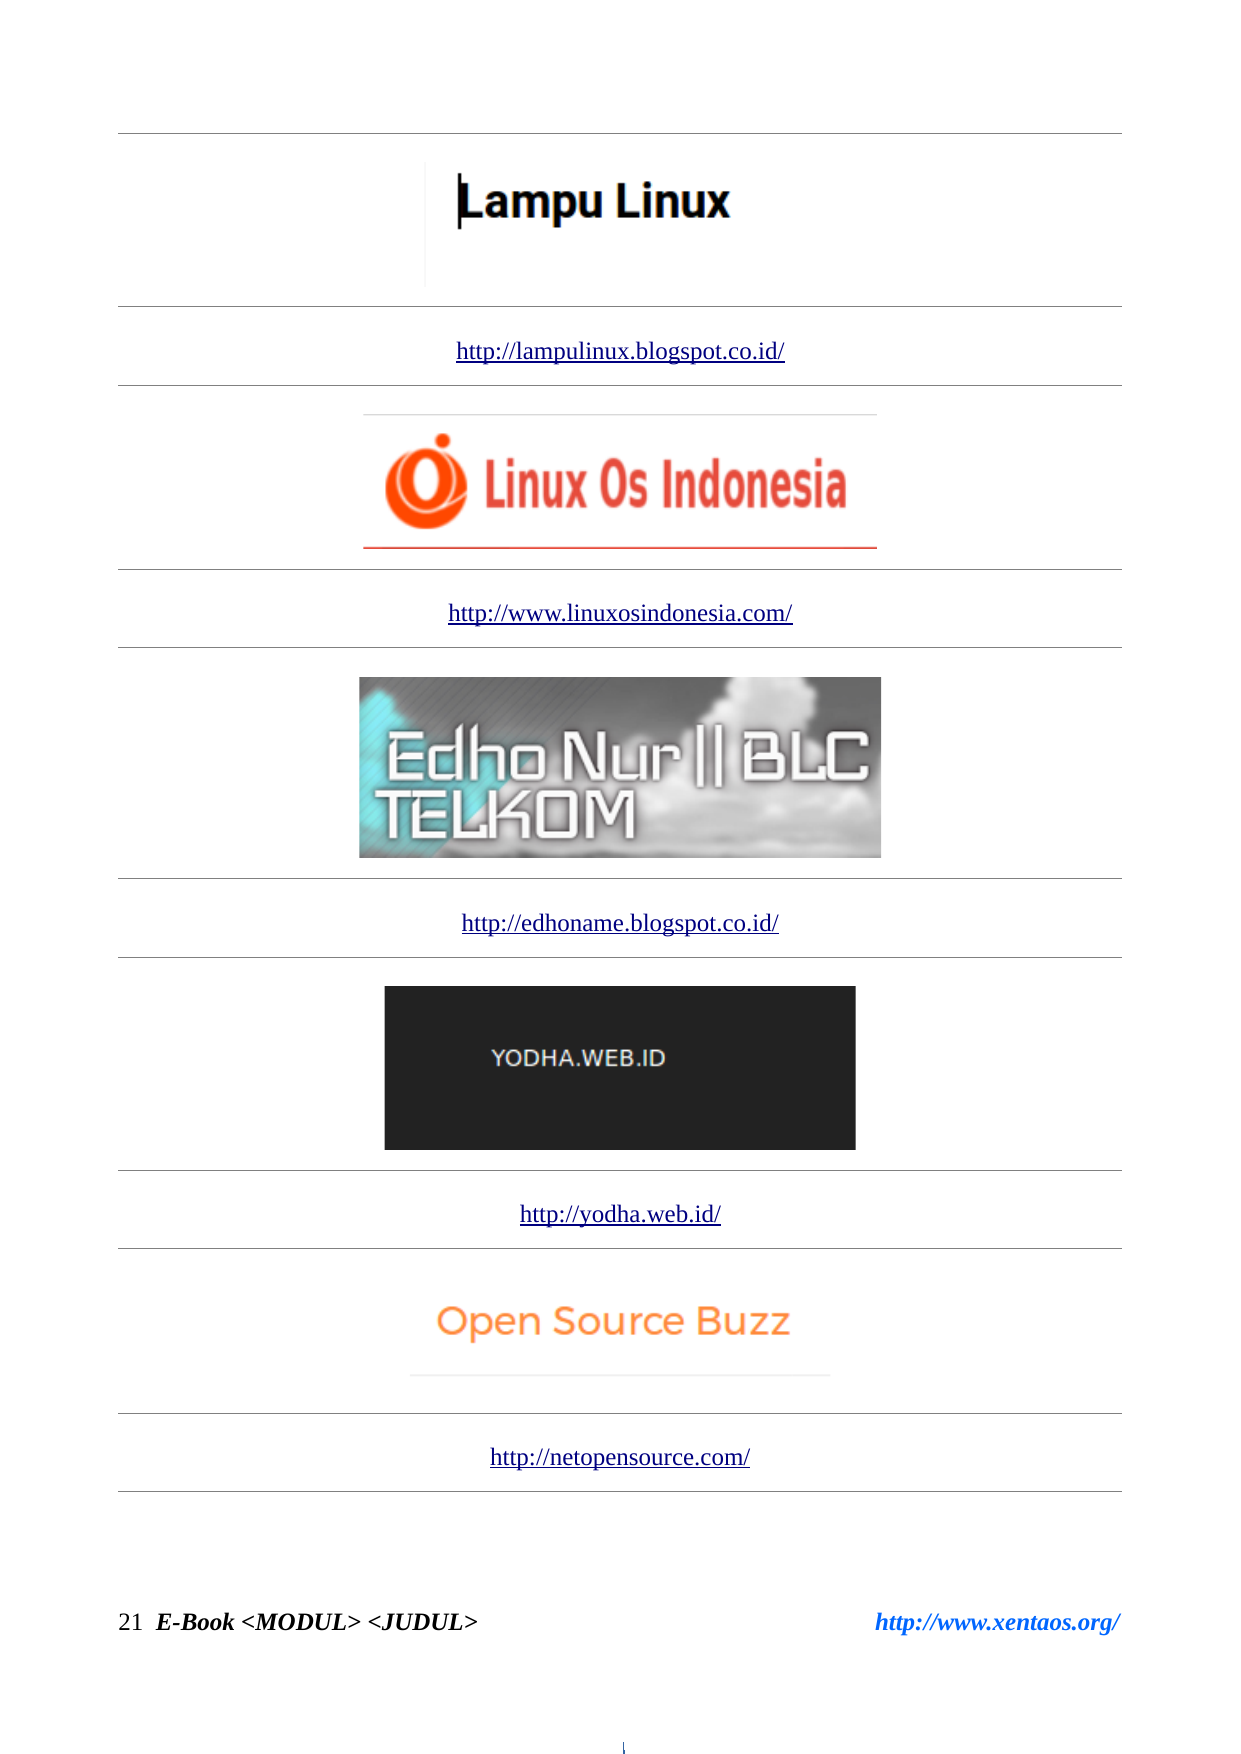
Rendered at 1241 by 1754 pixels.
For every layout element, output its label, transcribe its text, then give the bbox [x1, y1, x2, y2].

picture [363, 414, 877, 549]
picture [424, 162, 816, 287]
picture [359, 677, 882, 858]
picture [409, 1278, 831, 1393]
picture [384, 986, 856, 1150]
text http://yodha.web.id/ [118, 1199, 1122, 1228]
text http://www.linuxosindonesia.com/ [118, 598, 1122, 627]
text http://edhoname.blogspot.co.id/ [118, 908, 1122, 937]
text http://lampulinux.blogspot.co.id/ [118, 336, 1122, 365]
text http://netopensource.com/ [118, 1442, 1122, 1471]
